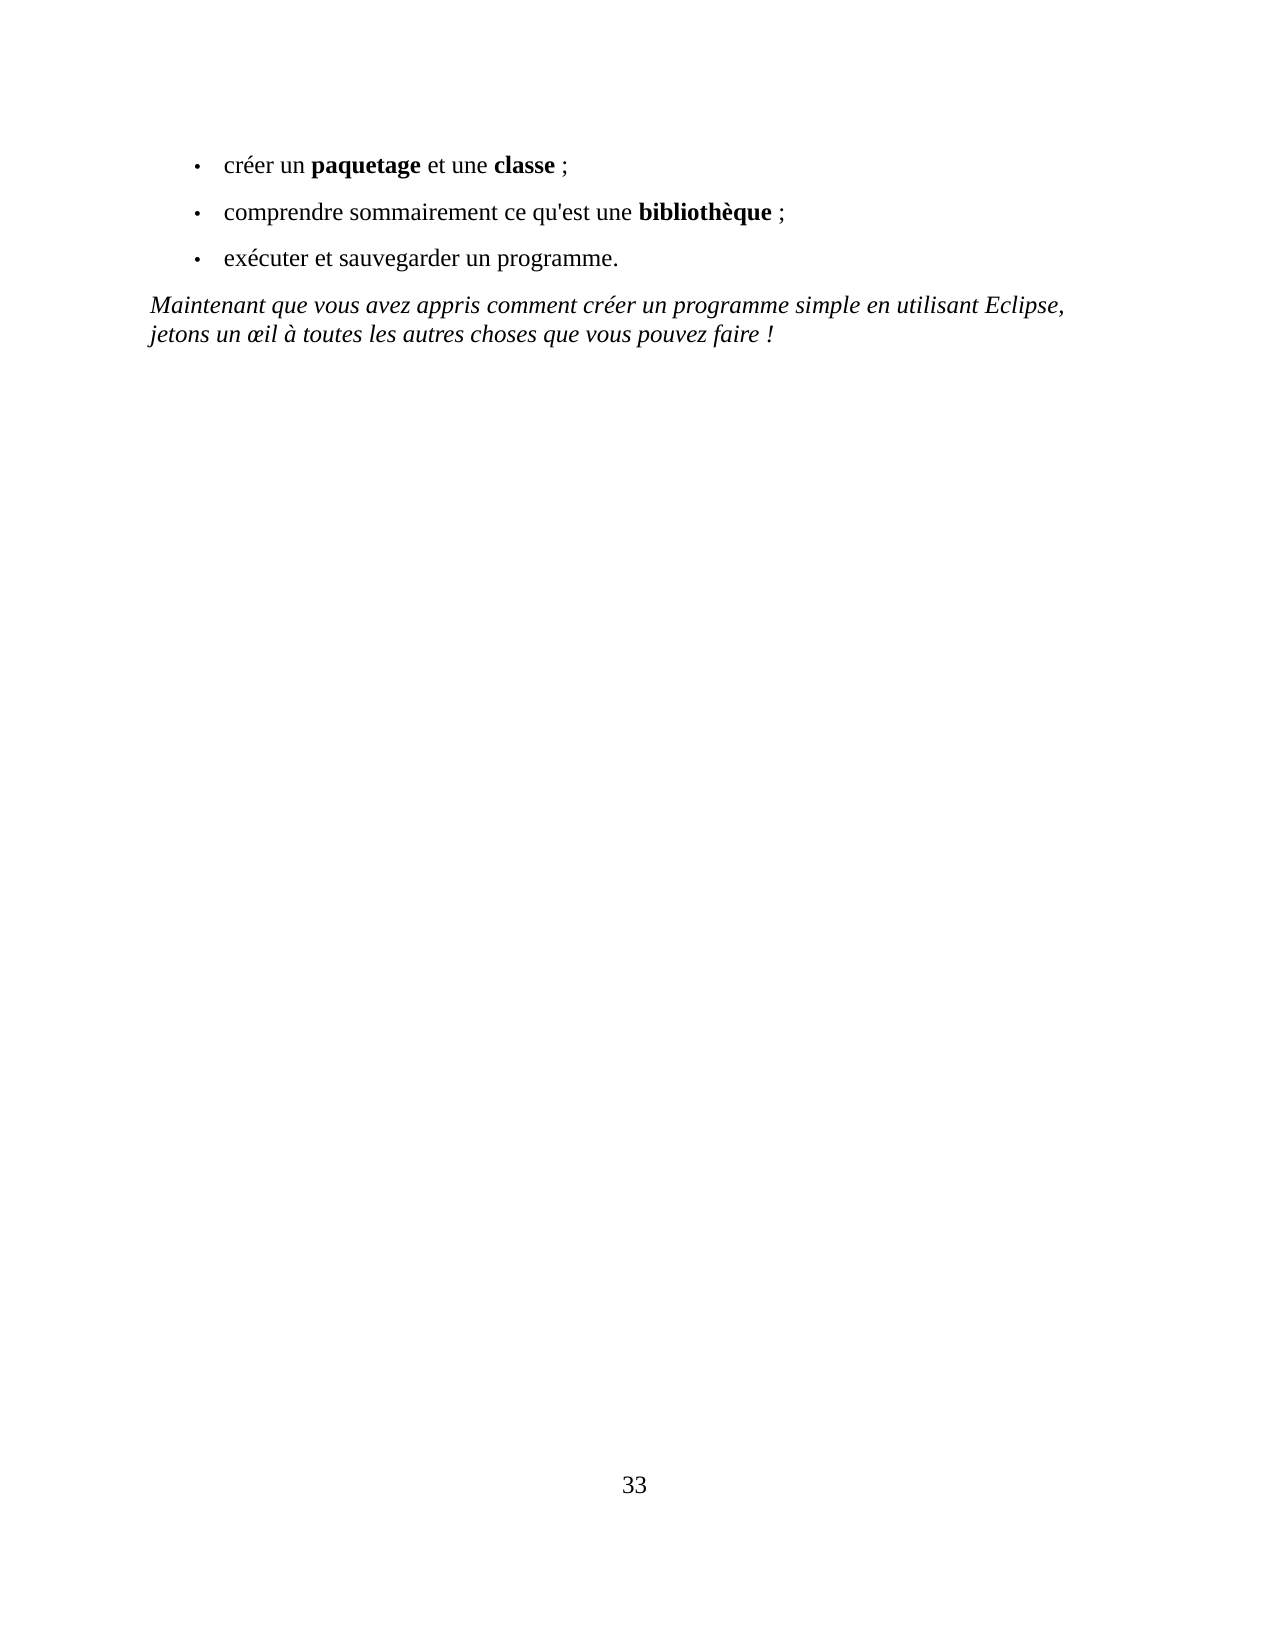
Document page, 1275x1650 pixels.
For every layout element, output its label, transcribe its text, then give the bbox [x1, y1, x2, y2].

list exécuter et sauvegarder un programme. [194, 243, 1125, 272]
text Maintenant que vous avez appris comment créer un programme simple en utilisant Eclipse, jetons un œil à toutes les autres choses que vous pouvez faire ! [150, 290, 1125, 347]
list comprendre sommairement ce qu'est une bibliothèque ; [194, 197, 1125, 225]
list créer un paquetage et une classe ; [194, 150, 1125, 179]
